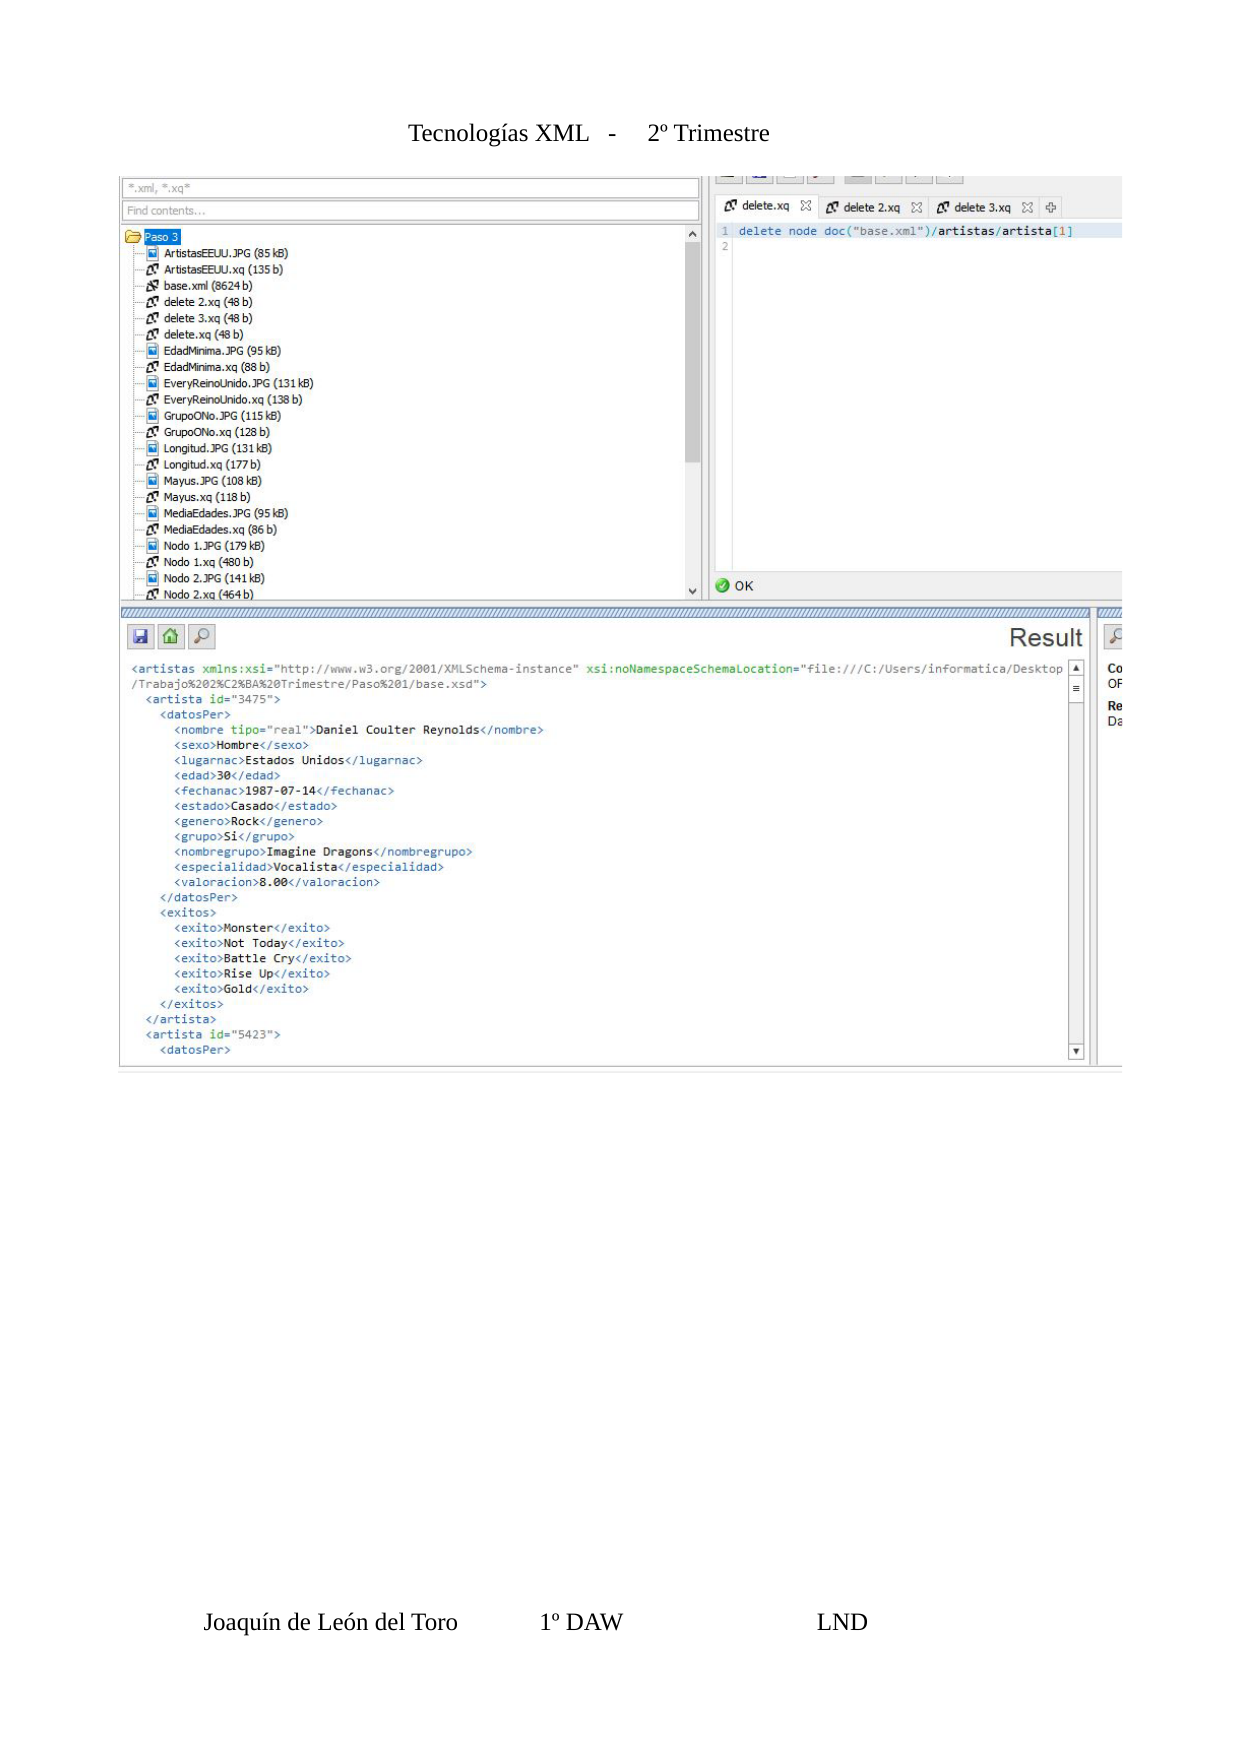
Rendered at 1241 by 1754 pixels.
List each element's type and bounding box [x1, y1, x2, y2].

picture [118, 176, 1123, 1073]
